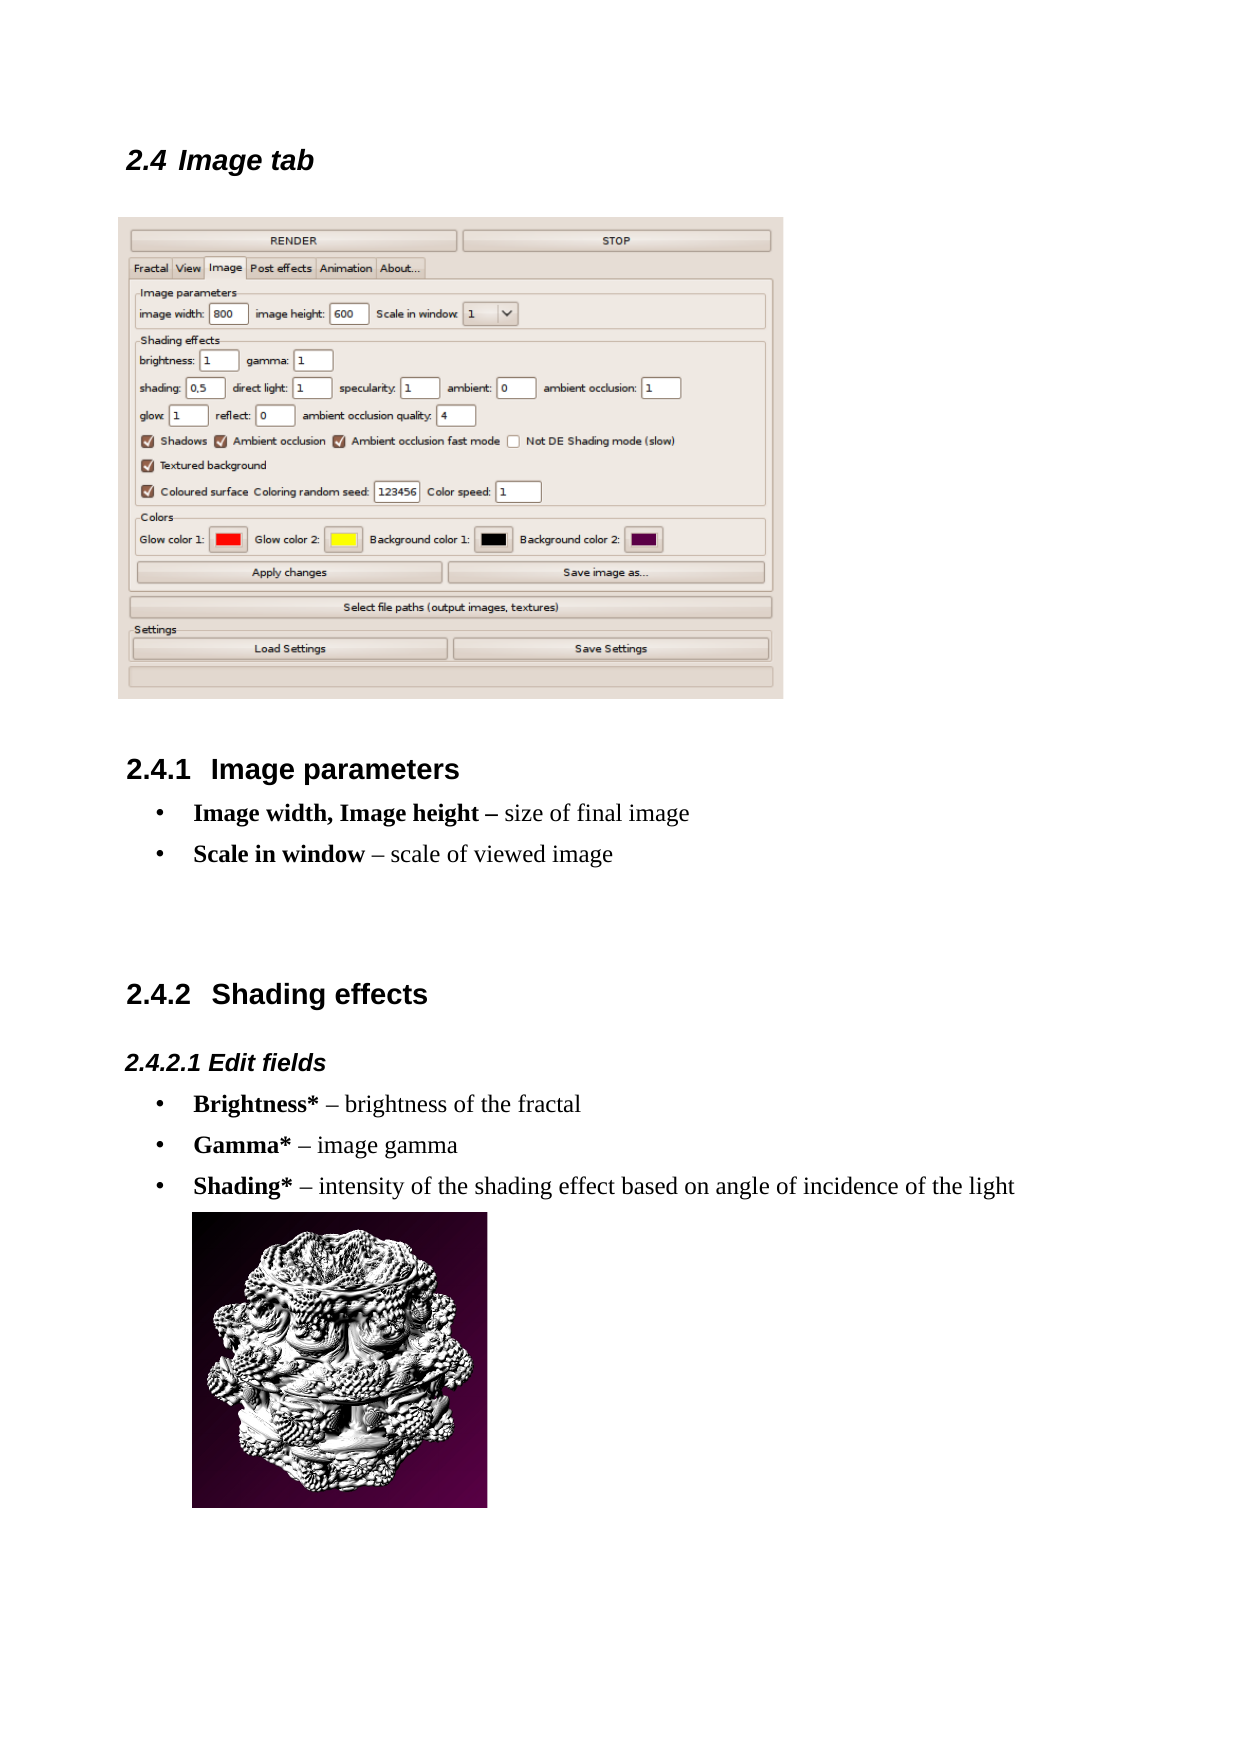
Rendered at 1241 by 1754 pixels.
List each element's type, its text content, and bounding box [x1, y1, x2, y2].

picture [118, 217, 784, 699]
list Scale in window – scale of viewed image [156, 839, 1122, 868]
subtitle Shading effects [118, 977, 1122, 1010]
picture [192, 1212, 488, 1508]
list Brightness* – brightness of the fractal [156, 1089, 1122, 1118]
list Gamma* – image gamma [156, 1130, 1122, 1159]
subtitle Image parameters [118, 752, 1122, 786]
list Image width, Image height – size of final image [156, 798, 1122, 827]
subtitle Edit fields [118, 1048, 1122, 1076]
list Shading* – intensity of the shading effect based on angle of incidence of the light [156, 1171, 1122, 1200]
subtitle Image tab [118, 143, 1122, 177]
